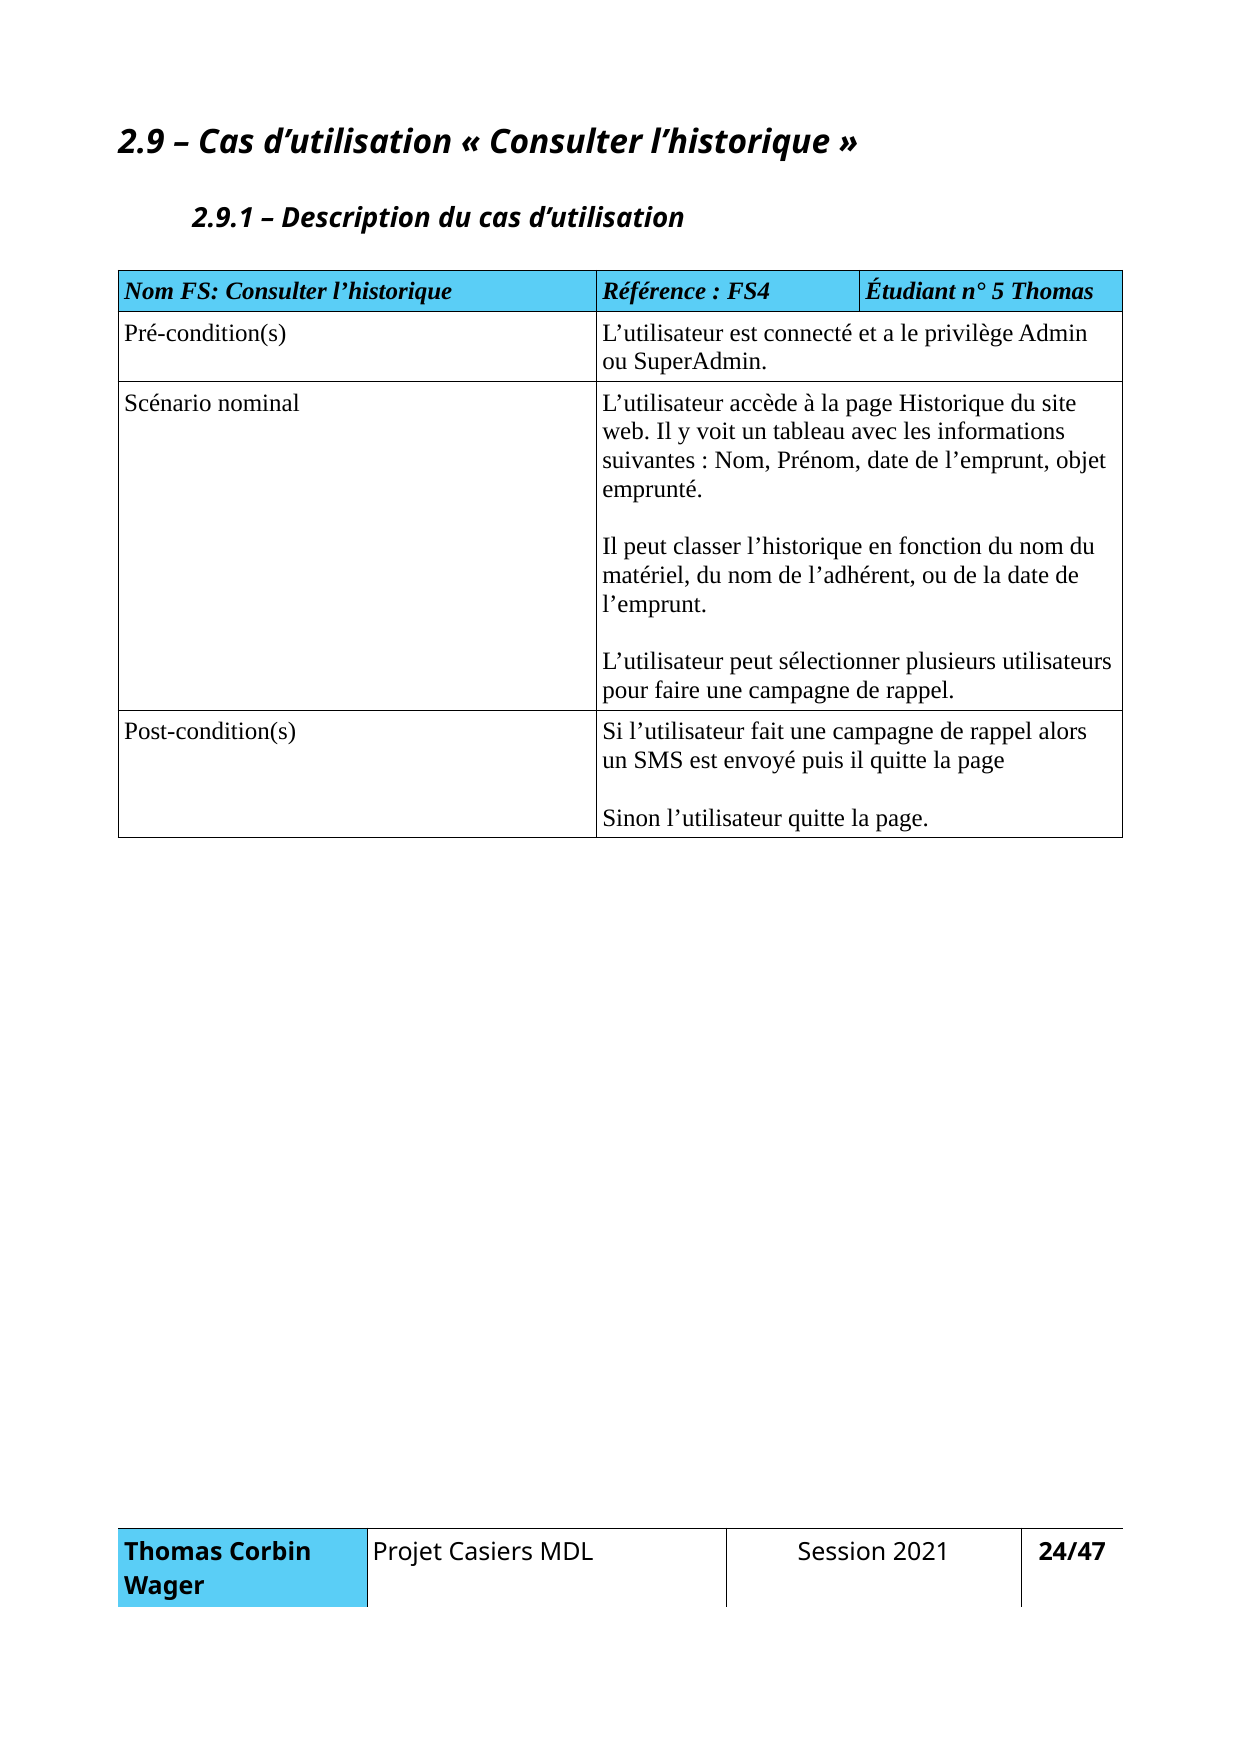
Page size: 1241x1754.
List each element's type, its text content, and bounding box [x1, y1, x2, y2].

table_cell Pré-condition(s) [119, 312, 596, 381]
table_header Nom FS: Consulter l’historique [119, 271, 596, 311]
table_cell L’utilisateur accède à la page Historique du site web. Il y voit un tableau avec les informations suivantes : Nom, Prénom, date de l’emprunt, objet emprunté. Il peut classer l’historique en fonction du nom du matériel, du nom de l’adhérent, ou de la date de l’emprunt. L’utilisateur peut sélectionner plusieurs utilisateurs pour faire une campagne de rappel. [597, 382, 1122, 710]
table_cell Scénario nominal [119, 382, 596, 710]
table_cell L’utilisateur est connecté et a le privilège Admin ou SuperAdmin. [597, 312, 1122, 381]
table_header Étudiant n° 5 Thomas [860, 271, 1122, 311]
table_cell Si l’utilisateur fait une campagne de rappel alors un SMS est envoyé puis il quitte la page Sinon l’utilisateur quitte la page. [597, 711, 1122, 837]
subtitle 2.9 – Cas d’utilisation « Consulter l’historique » [118, 118, 1122, 164]
subtitle 2.9.1 – Description du cas d’utilisation [118, 198, 1122, 236]
table_header Référence : FS4 [597, 271, 859, 311]
table_cell Post-condition(s) [119, 711, 596, 837]
